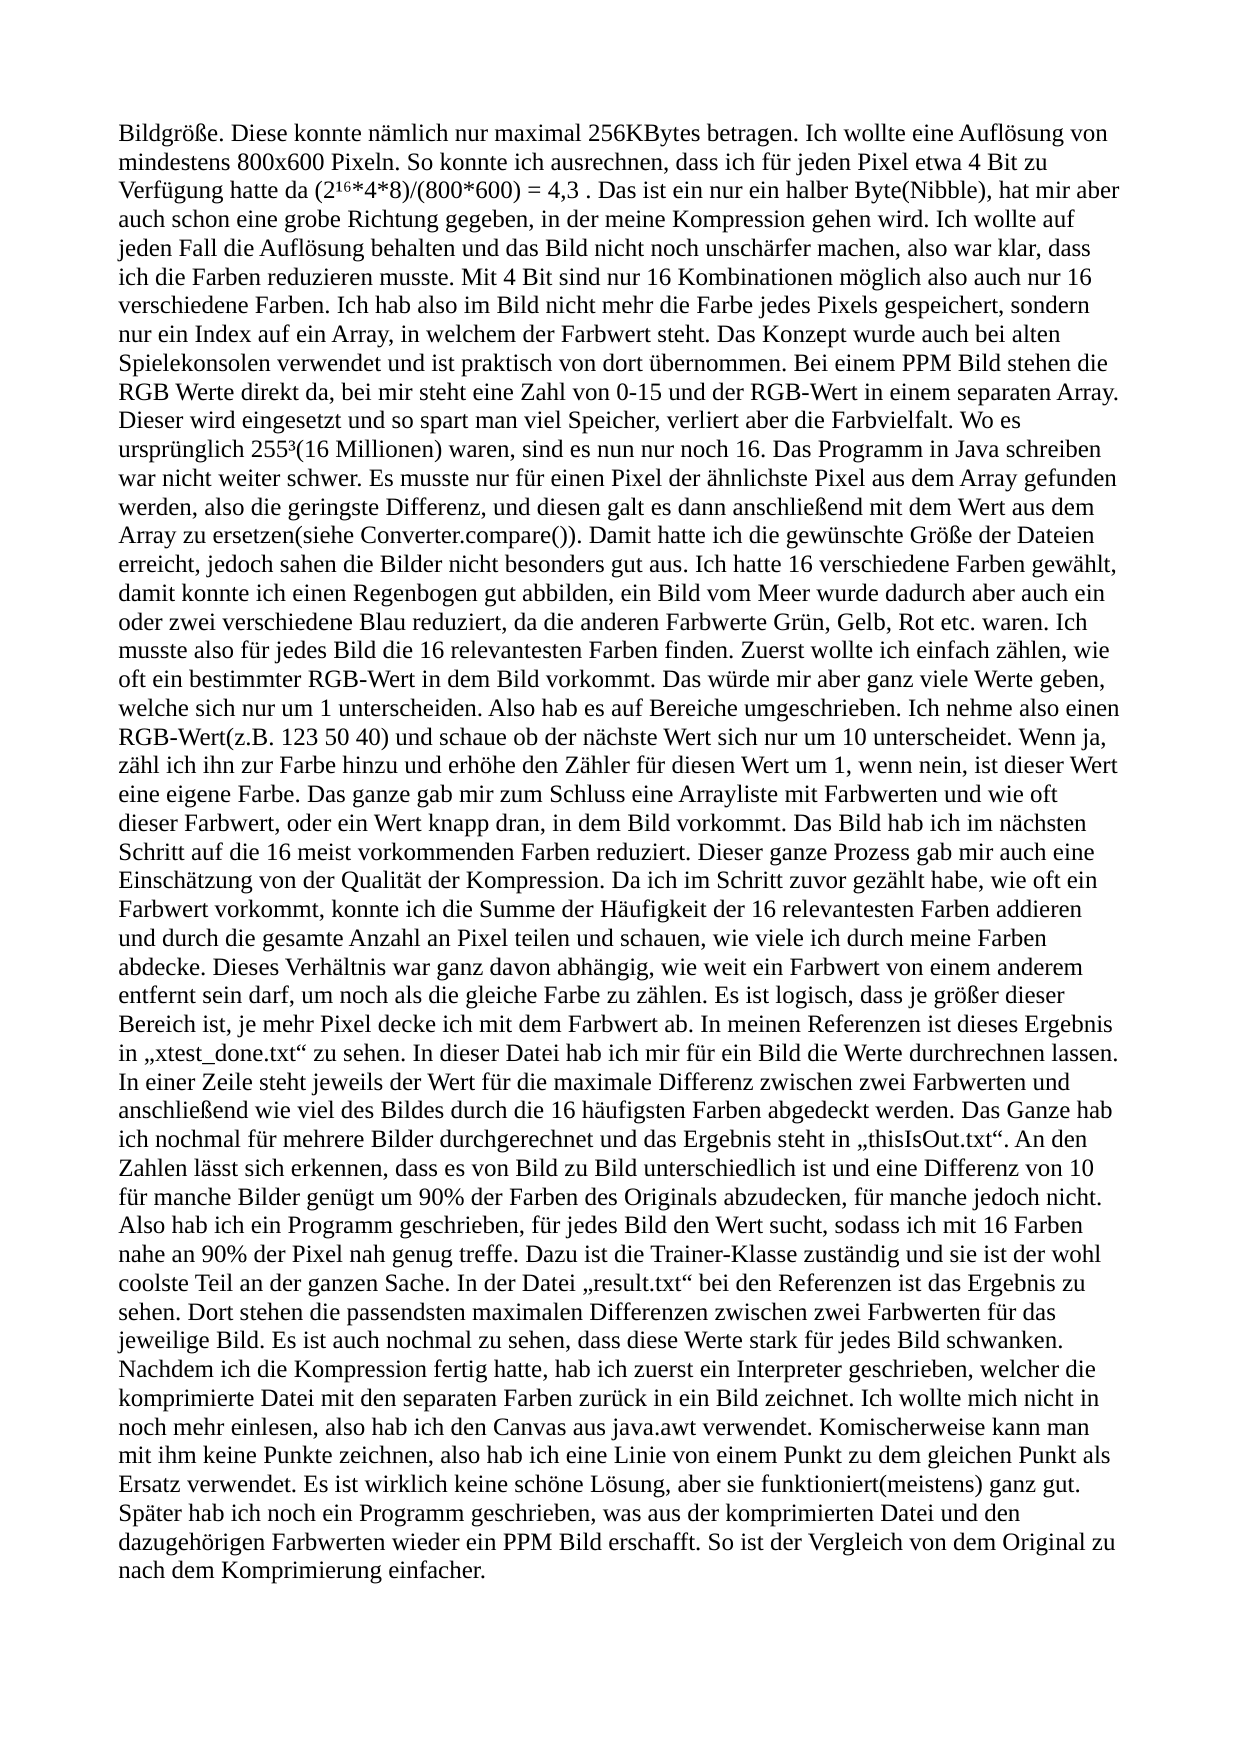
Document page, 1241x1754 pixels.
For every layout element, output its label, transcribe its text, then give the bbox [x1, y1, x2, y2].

text Bildgröße. Diese konnte nämlich nur maximal 256KBytes betragen. Ich wollte eine Auflösung von mindestens 800x600 Pixeln. So konnte ich ausrechnen, dass ich für jeden Pixel etwa 4 Bit zu Verfügung hatte da (2¹⁶*4*8)/(800*600) = 4,3 . Das ist ein nur ein halber Byte(Nibble), hat mir aber auch schon eine grobe Richtung gegeben, in der meine Kompression gehen wird. Ich wollte auf jeden Fall die Auflösung behalten und das Bild nicht noch unschärfer machen, also war klar, dass ich die Farben reduzieren musste. Mit 4 Bit sind nur 16 Kombinationen möglich also auch nur 16 verschiedene Farben. Ich hab also im Bild nicht mehr die Farbe jedes Pixels gespeichert, sondern nur ein Index auf ein Array, in welchem der Farbwert steht. Das Konzept wurde auch bei alten Spielekonsolen verwendet und ist praktisch von dort übernommen. Bei einem PPM Bild stehen die RGB Werte direkt da, bei mir steht eine Zahl von 0-15 und der RGB-Wert in einem separaten Array. Dieser wird eingesetzt und so spart man viel Speicher, verliert aber die Farbvielfalt. Wo es ursprünglich 255³(16 Millionen) waren, sind es nun nur noch 16. Das Programm in Java schreiben war nicht weiter schwer. Es musste nur für einen Pixel der ähnlichste Pixel aus dem Array gefunden werden, also die geringste Differenz, und diesen galt es dann anschließend mit dem Wert aus dem Array zu ersetzen(siehe Converter.compare()). Damit hatte ich die gewünschte Größe der Dateien erreicht, jedoch sahen die Bilder nicht besonders gut aus. Ich hatte 16 verschiedene Farben gewählt, damit konnte ich einen Regenbogen gut abbilden, ein Bild vom Meer wurde dadurch aber auch ein oder zwei verschiedene Blau reduziert, da die anderen Farbwerte Grün, Gelb, Rot etc. waren. Ich musste also für jedes Bild die 16 relevantesten Farben finden. Zuerst wollte ich einfach zählen, wie oft ein bestimmter RGB-Wert in dem Bild vorkommt. Das würde mir aber ganz viele Werte geben, welche sich nur um 1 unterscheiden. Also hab es auf Bereiche umgeschrieben. Ich nehme also einen RGB-Wert(z.B. 123 50 40) und schaue ob der nächste Wert sich nur um 10 unterscheidet. Wenn ja, zähl ich ihn zur Farbe hinzu und erhöhe den Zähler für diesen Wert um 1, wenn nein, ist dieser Wert eine eigene Farbe. Das ganze gab mir zum Schluss eine Arrayliste mit Farbwerten und wie oft dieser Farbwert, oder ein Wert knapp dran, in dem Bild vorkommt. Das Bild hab ich im nächsten Schritt auf die 16 meist vorkommenden Farben reduziert. Dieser ganze Prozess gab mir auch eine Einschätzung von der Qualität der Kompression. Da ich im Schritt zuvor gezählt habe, wie oft ein Farbwert vorkommt, konnte ich die Summe der Häufigkeit der 16 relevantesten Farben addieren und durch die gesamte Anzahl an Pixel teilen und schauen, wie viele ich durch meine Farben abdecke. Dieses Verhältnis war ganz davon abhängig, wie weit ein Farbwert von einem anderem entfernt sein darf, um noch als die gleiche Farbe zu zählen. Es ist logisch, dass je größer dieser Bereich ist, je mehr Pixel decke ich mit dem Farbwert ab. In meinen Referenzen ist dieses Ergebnis in „xtest_done.txt“ zu sehen. In dieser Datei hab ich mir für ein Bild die Werte durchrechnen lassen. In einer Zeile steht jeweils der Wert für die maximale Differenz zwischen zwei Farbwerten und anschließend wie viel des Bildes durch die 16 häufigsten Farben abgedeckt werden. Das Ganze hab ich nochmal für mehrere Bilder durchgerechnet und das Ergebnis steht in „thisIsOut.txt“. An den Zahlen lässt sich erkennen, dass es von Bild zu Bild unterschiedlich ist und eine Differenz von 10 für manche Bilder genügt um 90% der Farben des Originals abzudecken, für manche jedoch nicht. Also hab ich ein Programm geschrieben, für jedes Bild den Wert sucht, sodass ich mit 16 Farben nahe an 90% der Pixel nah genug treffe. Dazu ist die Trainer-Klasse zuständig und sie ist der wohl coolste Teil an der ganzen Sache. In der Datei „result.txt“ bei den Referenzen ist das Ergebnis zu sehen. Dort stehen die passendsten maximalen Differenzen zwischen zwei Farbwerten für das jeweilige Bild. Es ist auch nochmal zu sehen, dass diese Werte stark für jedes Bild schwanken. Nachdem ich die Kompression fertig hatte, hab ich zuerst ein Interpreter geschrieben, welcher die komprimierte Datei mit den separaten Farben zurück in ein Bild zeichnet. Ich wollte mich nicht in noch mehr einlesen, also hab ich den Canvas aus java.awt verwendet. Komischerweise kann man mit ihm keine Punkte zeichnen, also hab ich eine Linie von einem Punkt zu dem gleichen Punkt als Ersatz verwendet. Es ist wirklich keine schöne Lösung, aber sie funktioniert(meistens) ganz gut. Später hab ich noch ein Programm geschrieben, was aus der komprimierten Datei und den dazugehörigen Farbwerten wieder ein PPM Bild erschafft. So ist der Vergleich von dem Original zu nach dem Komprimierung einfacher. [118, 118, 1122, 1584]
